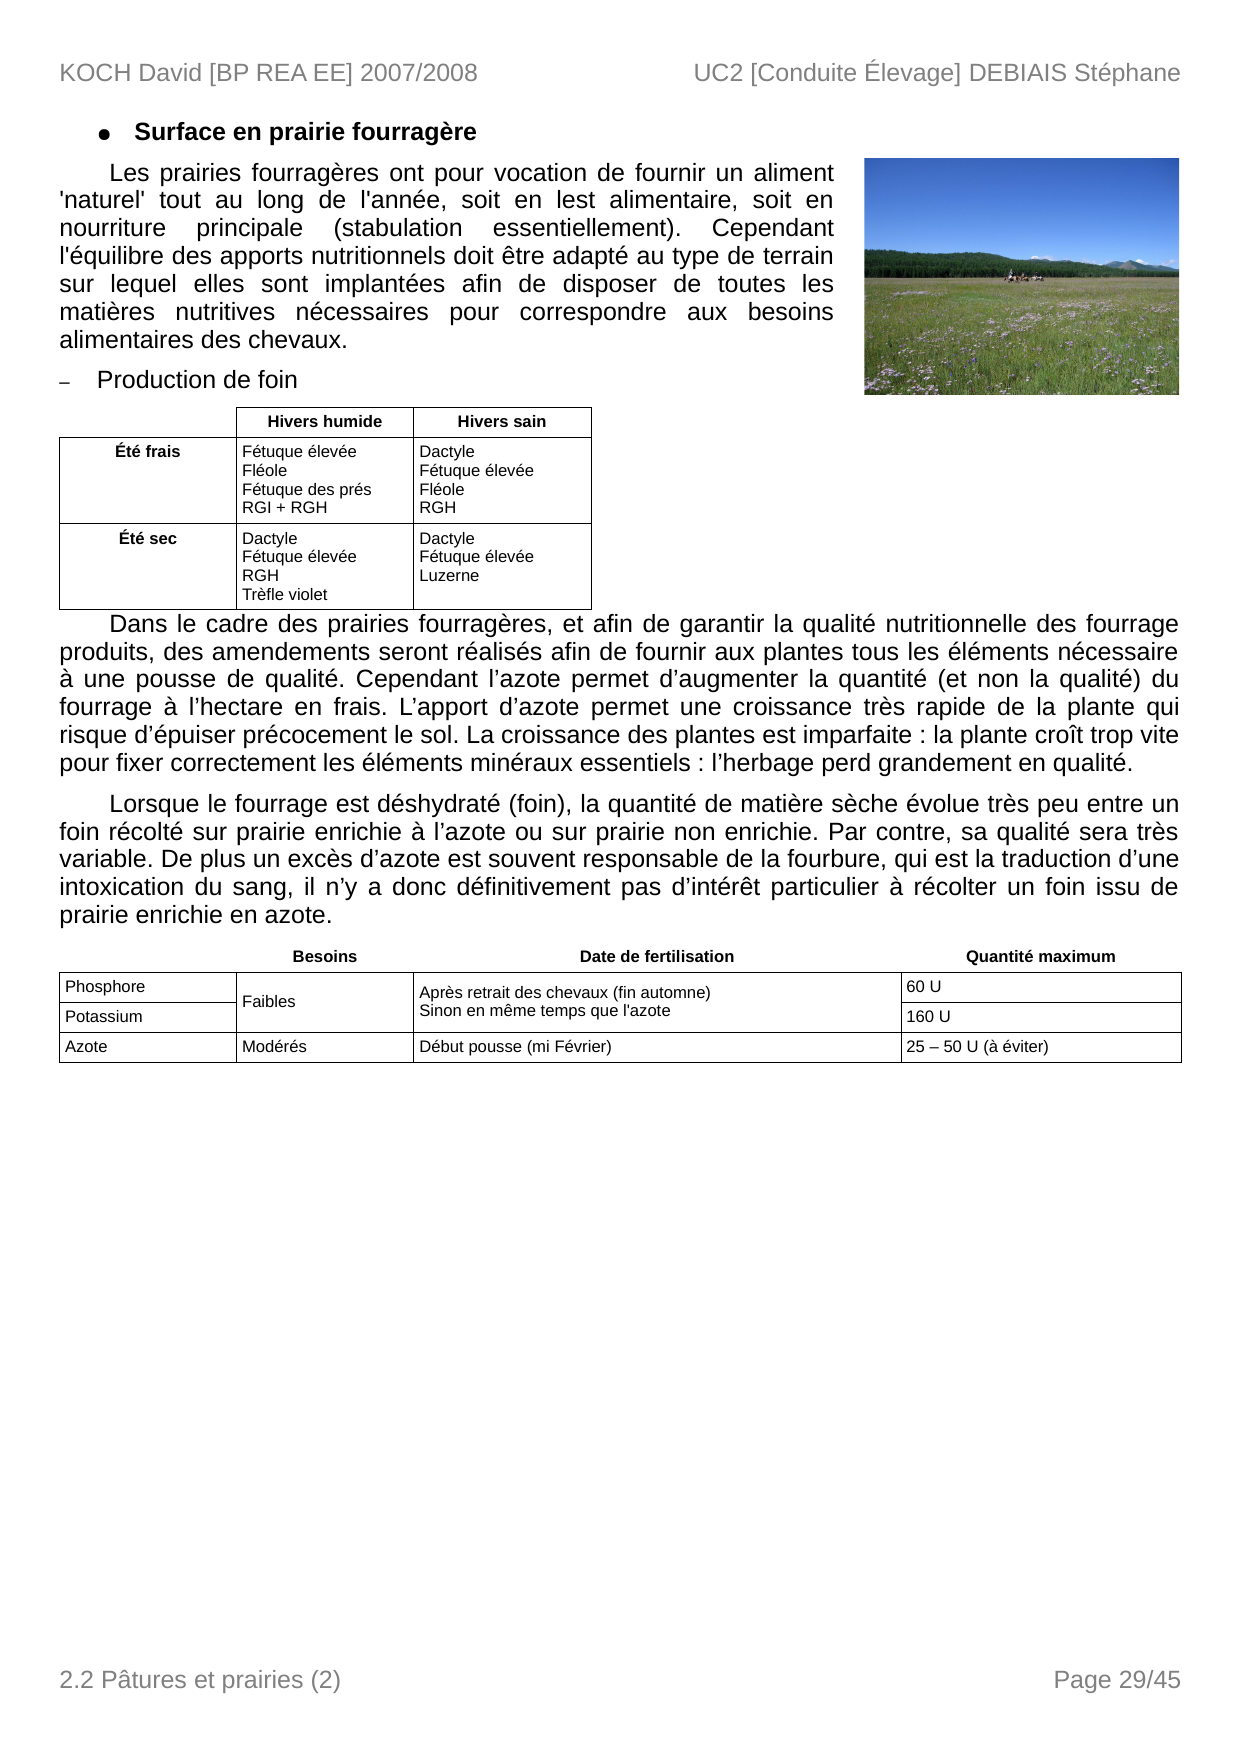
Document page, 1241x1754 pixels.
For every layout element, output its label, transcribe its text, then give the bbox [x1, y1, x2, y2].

table_cell Dactyle Fétuque élevée Luzerne [414, 524, 591, 609]
table_cell Fétuque élevée Fléole Fétuque des prés RGI + RGH [237, 438, 413, 523]
text Les prairies fourragères ont pour vocation de fournir un aliment 'naturel' tout au long de l'année, soit en lest alimentaire, soit en nourriture principale (stabulation essentiellement). Cependant l'équilibre des apports nutritionnels doit être adapté au type de terrain sur lequel elles sont implantées afin de disposer de toutes les matières nutritives nécessaires pour correspondre aux besoins alimentaires des chevaux. [59, 158, 864, 354]
table_cell 60 U [902, 973, 1181, 1002]
table_header [59, 407, 236, 437]
table_cell [1004, 437, 1181, 523]
table_cell Phosphore [60, 973, 236, 1002]
text Dans le cadre des prairies fourragères, et afin de garantir la qualité nutritionnelle des fourrage produits, des amendements seront réalisés afin de fournir aux plantes tous les éléments nécessaire à une pousse de qualité. Cependant l’azote permet d’augmenter la quantité (et non la qualité) du fourrage à l’hectare en frais. L’apport d’azote permet une croissance très rapide de la plante qui risque d’épuiser précocement le sol. La croissance des plantes est imparfaite : la plante croît trop vite pour fixer correctement les éléments minéraux essentiels : l’herbage perd grandement en qualité. [59, 609, 1181, 777]
table_header Hivers sain [414, 408, 591, 437]
table_cell 25 – 50 U (à éviter) [902, 1033, 1181, 1062]
table_header Besoins [236, 941, 413, 972]
table_cell Modérés [237, 1033, 413, 1062]
table_cell Dactyle Fétuque élevée Fléole RGH [414, 438, 591, 523]
table_cell 160 U [902, 1003, 1181, 1032]
table_header Hivers humide [237, 408, 413, 437]
table_cell Été sec [60, 524, 236, 609]
text Lorsque le fourrage est déshydraté (foin), la quantité de matière sèche évolue très peu entre un foin récolté sur prairie enrichie à l’azote ou sur prairie non enrichie. Par contre, sa qualité sera très variable. De plus un excès d’azote est souvent responsable de la fourbure, qui est la traduction d’une intoxication du sang, il n’y a donc définitivement pas d’intérêt particulier à récolter un foin issu de prairie enrichie en azote. [59, 789, 1181, 929]
table_header [827, 407, 1004, 437]
table_header [1004, 407, 1181, 437]
table_cell [592, 437, 649, 523]
table_cell [650, 523, 827, 609]
table_cell Faibles [237, 973, 413, 1032]
table_cell Début pousse (mi Février) [414, 1033, 901, 1062]
table_cell Dactyle Fétuque élevée RGH Trèfle violet [237, 524, 413, 609]
table_cell [650, 437, 827, 523]
table_cell [827, 437, 1004, 523]
table_cell Potassium [60, 1003, 236, 1032]
picture [864, 158, 1180, 395]
table_cell Après retrait des chevaux (fin automne) Sinon en même temps que l'azote [414, 973, 901, 1032]
table_cell Été frais [60, 438, 236, 523]
table_header Date de fertilisation [413, 941, 901, 972]
list Production de foin [59, 366, 864, 394]
table_cell [827, 523, 1004, 609]
table_header Quantité maximum [901, 941, 1181, 972]
table_cell [592, 523, 649, 609]
table_header [650, 407, 827, 437]
table_cell Azote [60, 1033, 236, 1062]
table_header [592, 407, 649, 437]
table_header [59, 941, 236, 972]
table_cell [1004, 523, 1181, 609]
list Surface en prairie fourragère [97, 118, 1181, 146]
